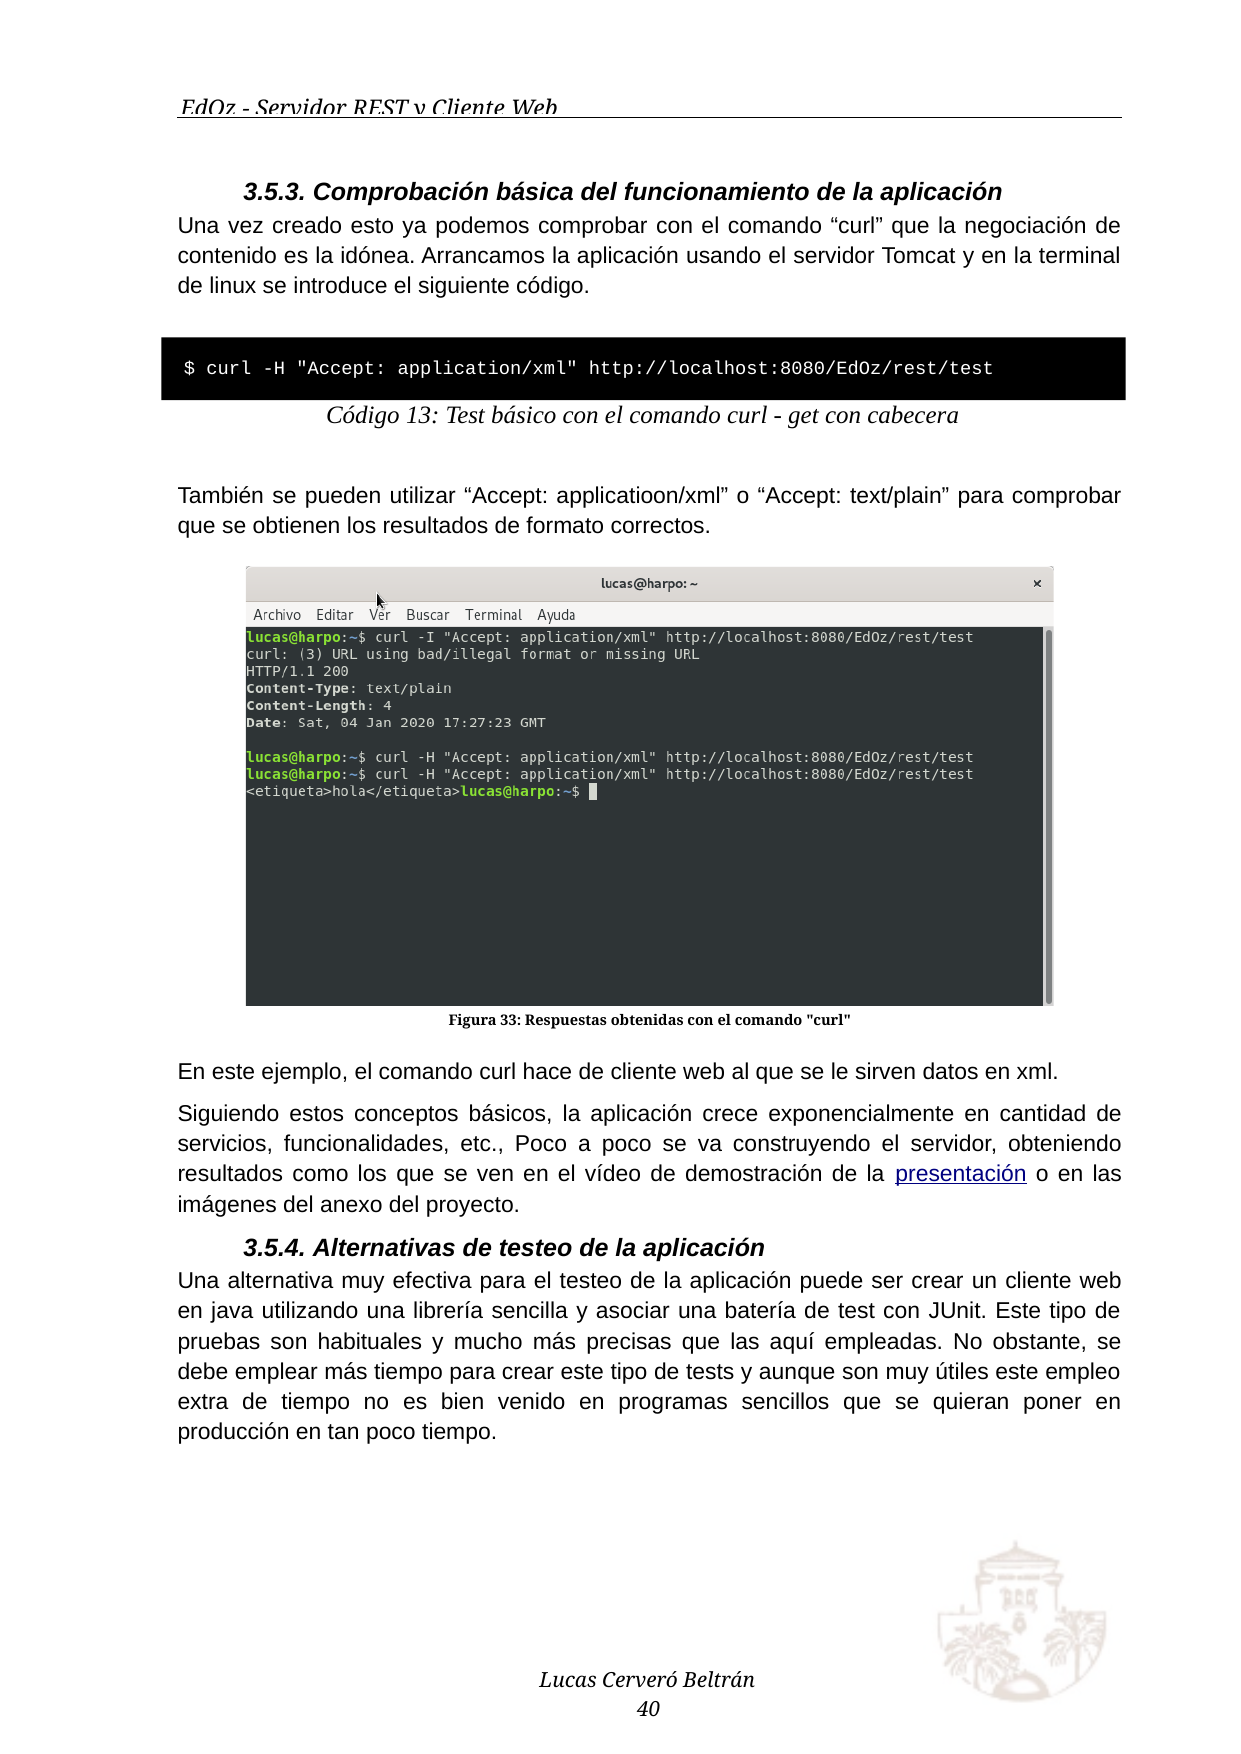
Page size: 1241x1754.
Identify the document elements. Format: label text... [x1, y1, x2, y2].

text También se pueden utilizar “Accept: applicatioon/xml” o “Accept: text/plain” para comprobar que se obtienen los resultados de formato correctos. [177, 482, 1122, 539]
text Una alternativa muy efectiva para el testeo de la aplicación puede ser crear un cliente web en java utilizando una librería sencilla y asociar una batería de test con JUnit. Este tipo de pruebas son habituales y mucho más precisas que las aquí empleadas. No obstante, se debe emplear más tiempo para crear este tipo de tests y aunque son muy útiles este empleo extra de tiempo no es bien venido en programas sencillos que se quieran poner en producción en tan poco tiempo. [177, 1267, 1122, 1445]
list Comprobación básica del funcionamiento de la aplicación [177, 177, 1122, 206]
list Alternativas de testeo de la aplicación [177, 1233, 1122, 1261]
text Una vez creado esto ya podemos comprobar con el comando “curl” que la negociación de contenido es la idónea. Arrancamos la aplicación usando el servidor Tomcat y en la terminal de linux se introduce el siguiente código. [177, 212, 1122, 298]
text Siguiendo estos conceptos básicos, la aplicación crece exponencialmente en cantidad de servicios, funcionalidades, etc., Poco a poco se va construyendo el servidor, obteniendo resultados como los que se ven en el vídeo de demostración de la presentación o en las imágenes del anexo del proyecto. [177, 1100, 1122, 1217]
text Figura 33: Respuestas obtenidas con el comando "curl" [246, 1006, 1053, 1029]
picture [245, 566, 1054, 1006]
text En este ejemplo, el comando curl hace de cliente web al que se le sirven datos en xml. [177, 1058, 1122, 1084]
text Código 13: Test básico con el comando curl - get con cabecera [161, 401, 1126, 429]
